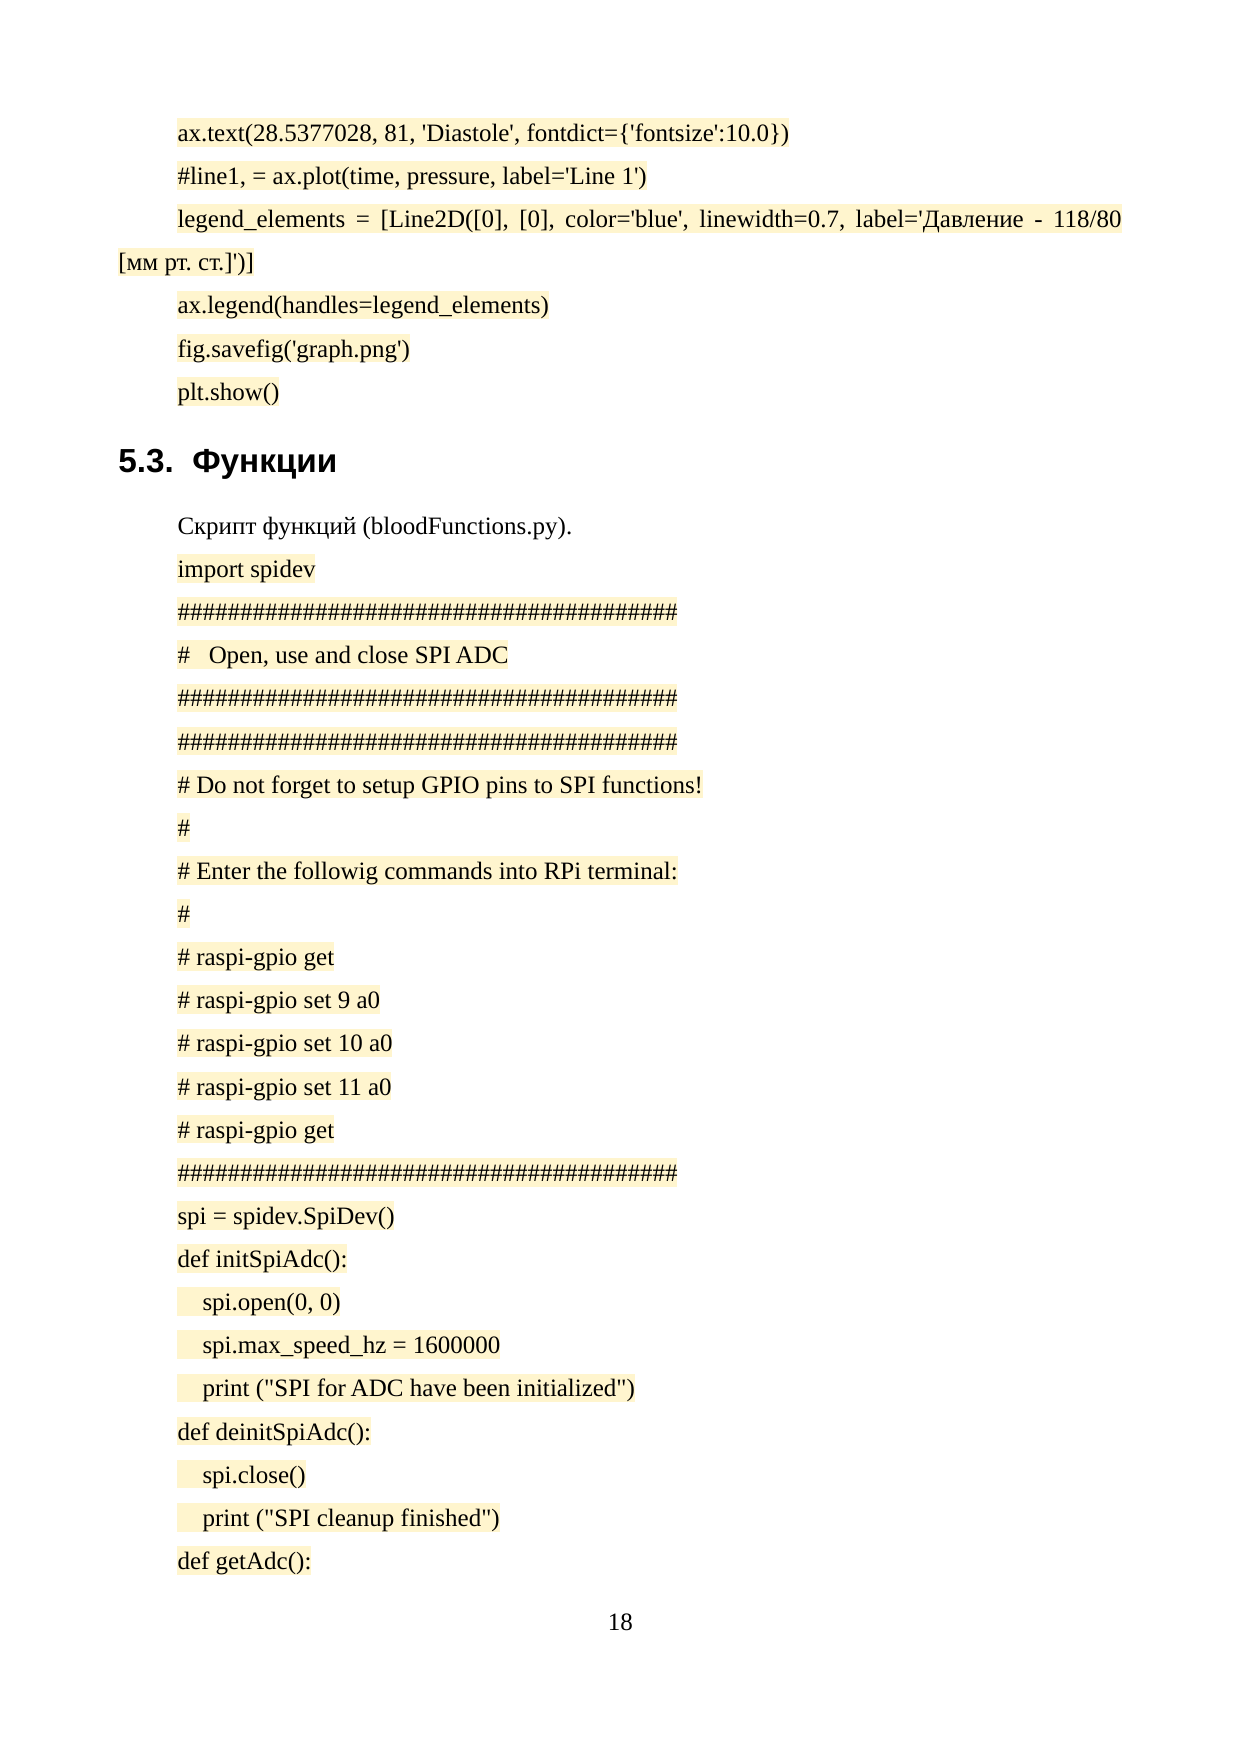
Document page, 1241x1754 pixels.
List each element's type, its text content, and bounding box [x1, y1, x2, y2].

text #line1, = ax.plot(time, pressure, label='Line 1') [118, 161, 1122, 190]
text print ("SPI for ADC have been initialized") [118, 1373, 1122, 1402]
text ######################################## [118, 727, 1122, 755]
text # raspi-gpio get [118, 942, 1122, 971]
text ######################################## [118, 597, 1122, 626]
text ######################################## [118, 683, 1122, 712]
text def getAdc(): [118, 1546, 1122, 1575]
text # [118, 813, 1122, 842]
text def initSpiAdc(): [118, 1244, 1122, 1273]
text print ("SPI cleanup finished") [118, 1503, 1122, 1532]
text ax.legend(handles=legend_elements) [118, 291, 1122, 319]
text spi.open(0, 0) [118, 1287, 1122, 1316]
text ######################################## [118, 1158, 1122, 1187]
text # raspi-gpio get [118, 1115, 1122, 1143]
text def deinitSpiAdc(): [118, 1417, 1122, 1445]
text # raspi-gpio set 10 a0 [118, 1028, 1122, 1057]
text import spidev [118, 554, 1122, 583]
text # raspi-gpio set 11 a0 [118, 1072, 1122, 1100]
text spi.max_speed_hz = 1600000 [118, 1330, 1122, 1359]
text # Open, use and close SPI ADC [118, 640, 1122, 669]
text ax.text(28.5377028, 81, 'Diastole', fontdict={'fontsize':10.0}) [118, 118, 1122, 147]
text plt.show() [118, 377, 1122, 406]
text # Do not forget to setup GPIO pins to SPI functions! [118, 770, 1122, 798]
text # Enter the followig commands into RPi terminal: [118, 856, 1122, 885]
text legend_elements = [Line2D([0], [0], color='blue', linewidth=0.7, label='Давление - 118/80 [мм рт. ст.]')] [118, 204, 1122, 276]
text # raspi-gpio set 9 a0 [118, 985, 1122, 1014]
text spi.close() [118, 1460, 1122, 1488]
text fig.savefig('graph.png') [118, 334, 1122, 362]
text # [118, 899, 1122, 928]
text spi = spidev.SpiDev() [118, 1201, 1122, 1230]
subtitle Функции [118, 441, 1122, 479]
text Скрипт функций (bloodFunctions.py). [118, 511, 1122, 540]
